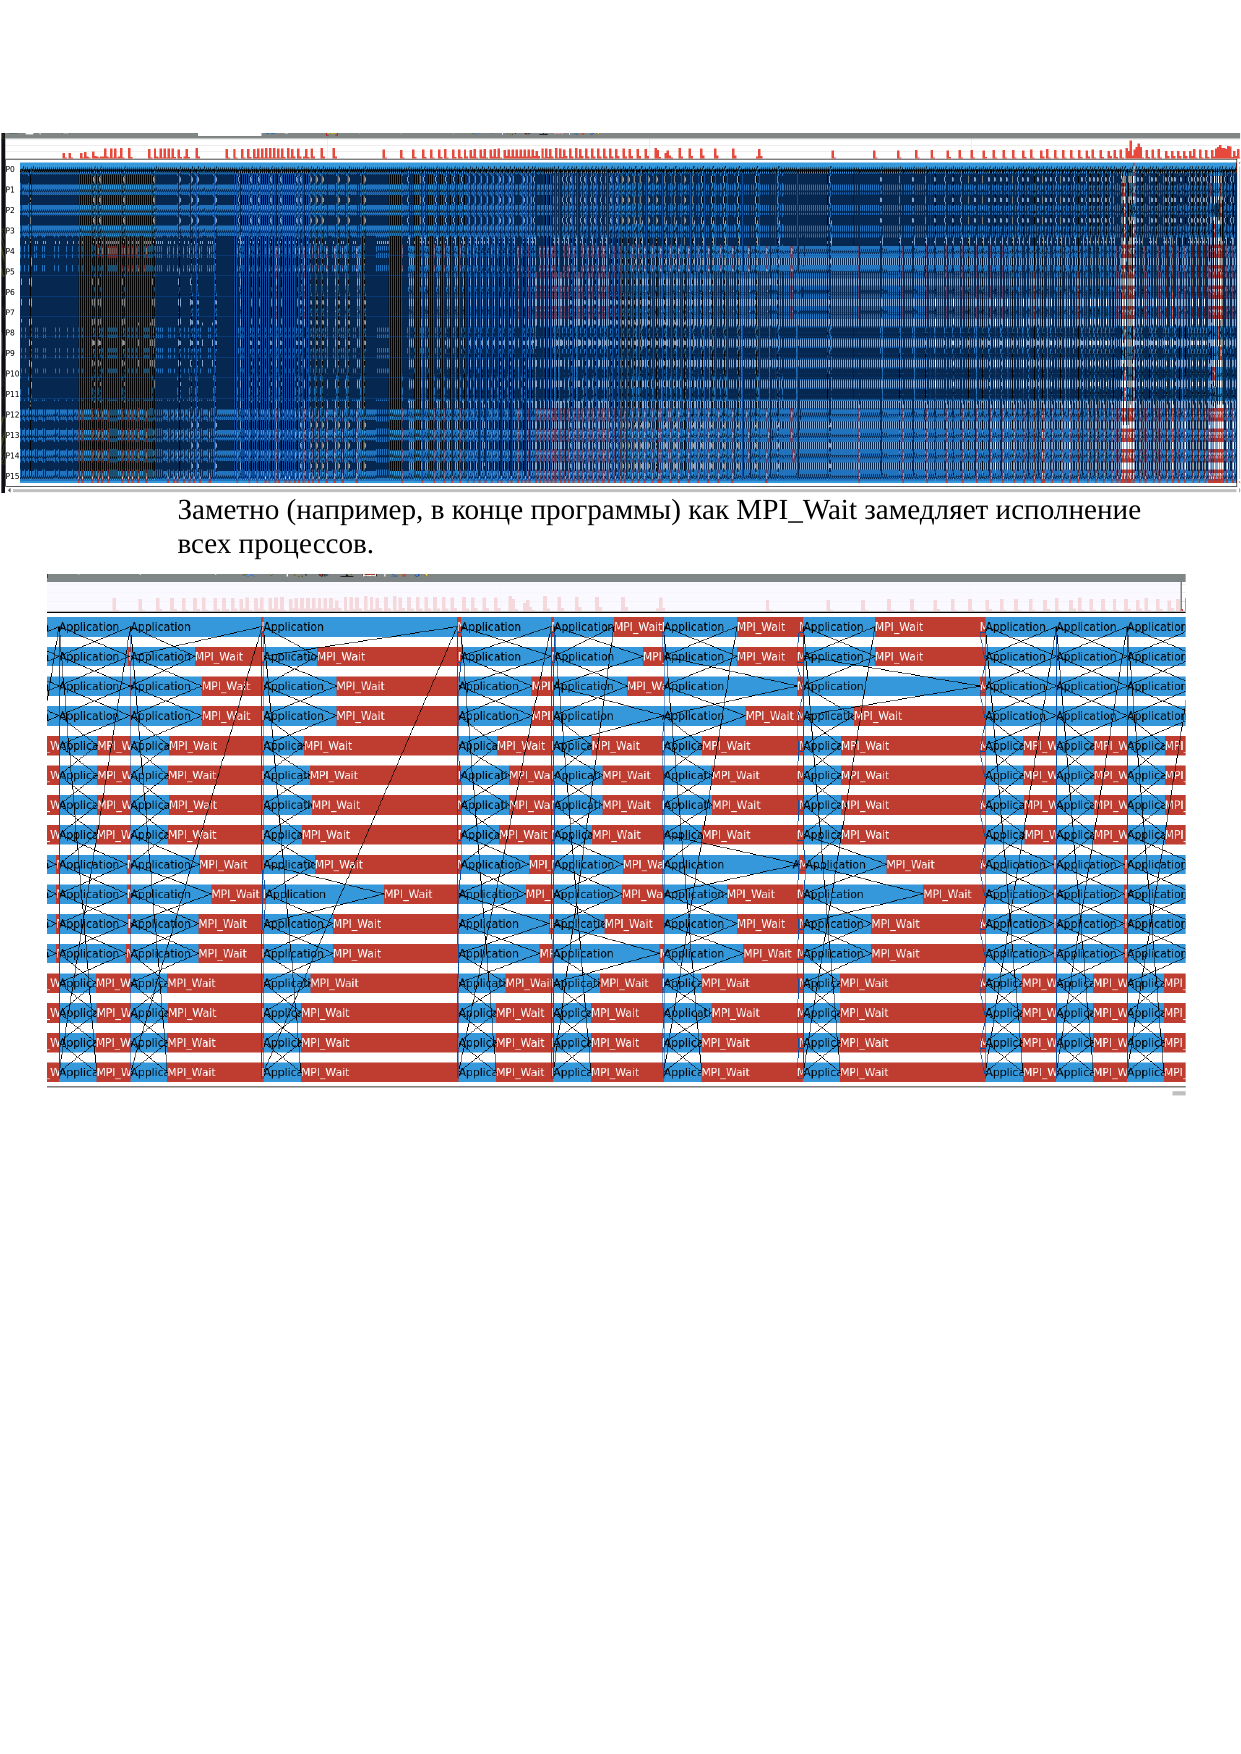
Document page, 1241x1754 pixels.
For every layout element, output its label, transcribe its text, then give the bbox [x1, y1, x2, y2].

picture [1, 133, 1241, 493]
text Заметно (например, в конце программы) как MPI_Wait замедляет исполнение всех процессов. [177, 493, 1152, 559]
text [177, 118, 1152, 133]
picture [47, 574, 1186, 1097]
